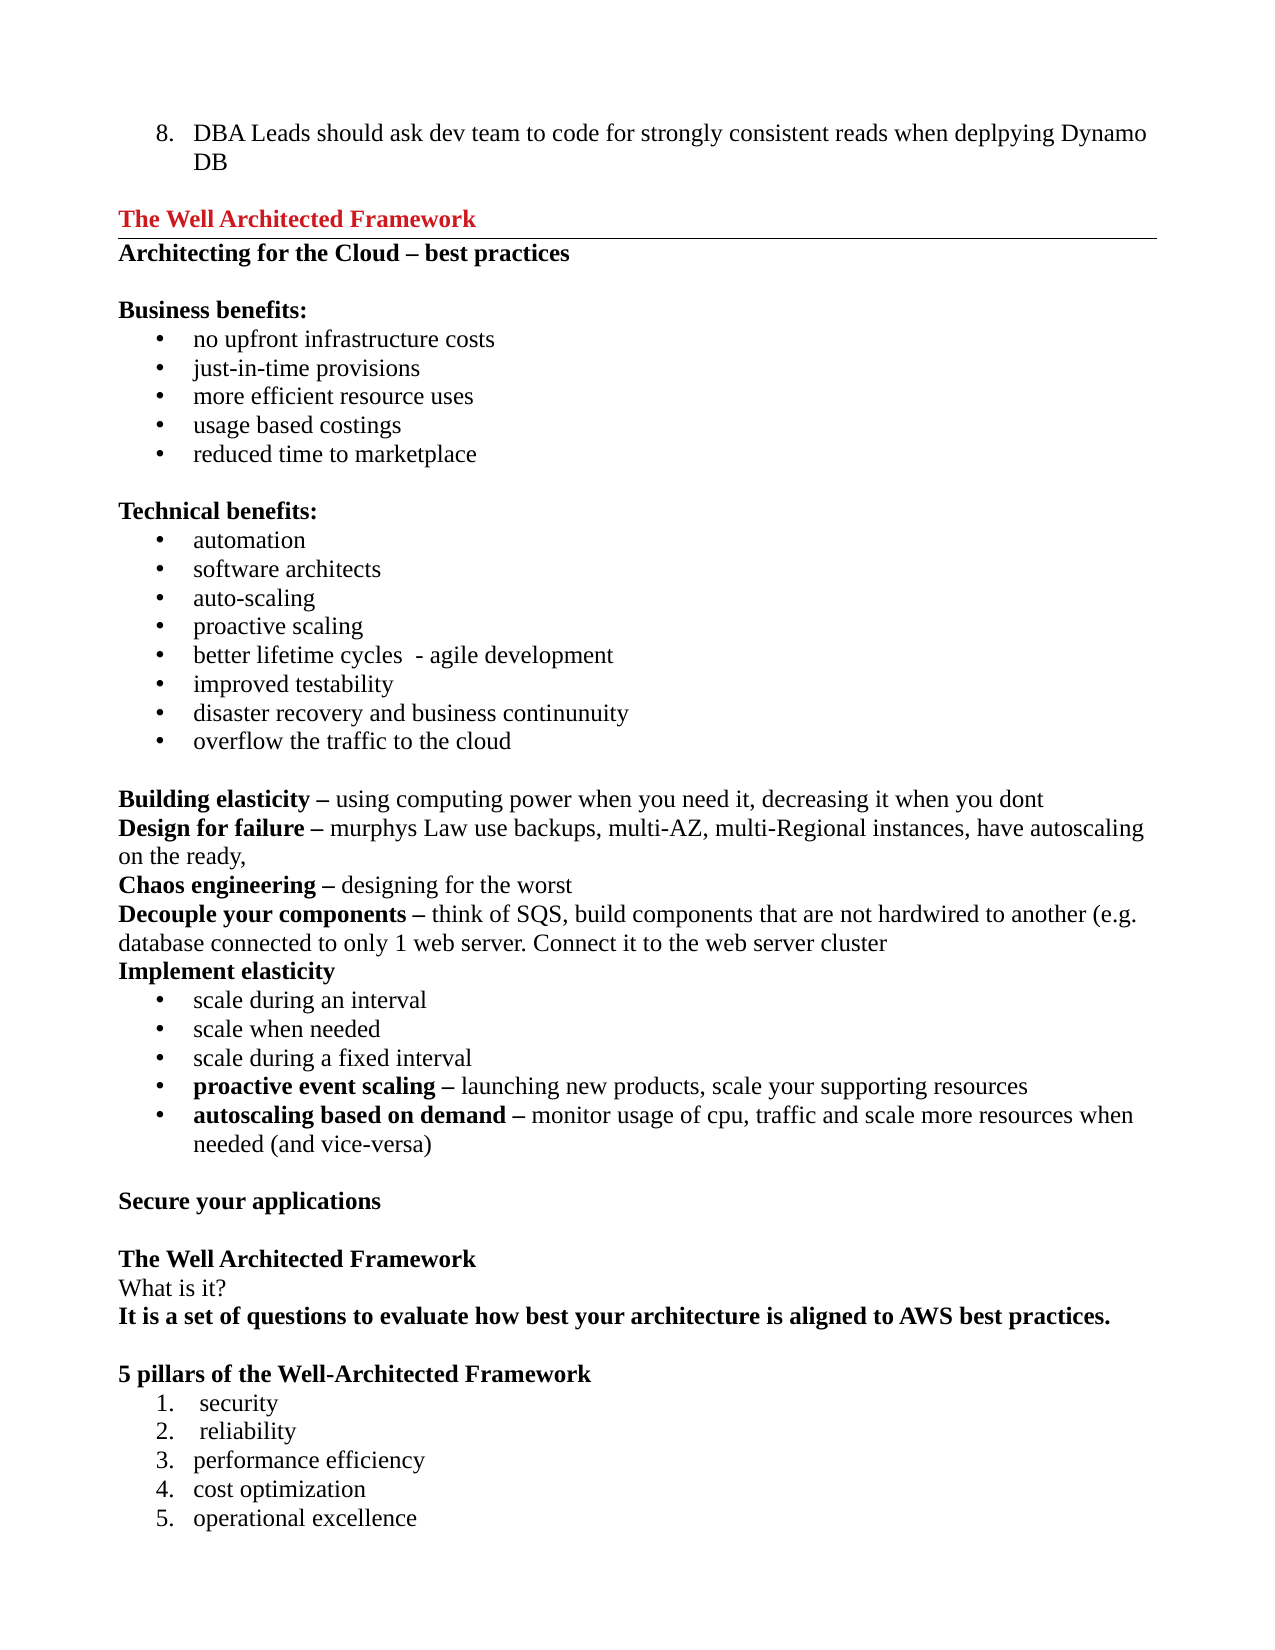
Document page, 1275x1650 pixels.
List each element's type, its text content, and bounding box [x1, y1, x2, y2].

list auto-scaling [156, 583, 1157, 611]
list cost optimization [156, 1474, 1157, 1503]
list proactive event scaling – launching new products, scale your supporting resources [156, 1071, 1157, 1100]
list security [156, 1388, 1157, 1416]
text Architecting for the Cloud – best practices [118, 239, 1157, 266]
list autoscaling based on demand – monitor usage of cpu, traffic and scale more resources when needed (and vice-versa) [156, 1100, 1157, 1158]
text Design for failure – murphys Law use backups, multi-AZ, multi-Regional instances, have autoscaling on the ready, [118, 813, 1157, 870]
text Chaos engineering – designing for the worst [118, 870, 1157, 899]
list reliability [156, 1416, 1157, 1445]
list more efficient resource uses [156, 381, 1157, 410]
list reduced time to marketplace [156, 439, 1157, 468]
text Technical benefits: [118, 496, 1157, 525]
list improved testability [156, 669, 1157, 698]
list better lifetime cycles - agile development [156, 640, 1157, 669]
list no upfront infrastructure costs [156, 324, 1157, 353]
list scale during an interval [156, 985, 1157, 1014]
list operational excellence [156, 1503, 1157, 1531]
text Secure your applications [118, 1186, 1157, 1215]
list software architects [156, 554, 1157, 583]
list proactive scaling [156, 611, 1157, 640]
list performance efficiency [156, 1445, 1157, 1474]
list scale when needed [156, 1014, 1157, 1043]
list just-in-time provisions [156, 353, 1157, 381]
list overflow the traffic to the cloud [156, 726, 1157, 755]
text Building elasticity – using computing power when you need it, decreasing it when you dont [118, 784, 1157, 813]
list scale during a fixed interval [156, 1043, 1157, 1071]
list automation [156, 525, 1157, 554]
text It is a set of questions to evaluate how best your architecture is aligned to AWS best practices. [118, 1301, 1157, 1330]
text 5 pillars of the Well-Architected Framework [118, 1359, 1157, 1388]
list disaster recovery and business continunuity [156, 698, 1157, 726]
text Implement elasticity [118, 956, 1157, 985]
text Business benefits: [118, 295, 1157, 324]
list usage based costings [156, 410, 1157, 439]
text Decouple your components – think of SQS, build components that are not hardwired to another (e.g. database connected to only 1 web server. Connect it to the web server cluster [118, 899, 1157, 956]
text The Well Architected Framework [118, 204, 1157, 238]
text What is it? [118, 1273, 1157, 1301]
text The Well Architected Framework [118, 1244, 1157, 1273]
list DBA Leads should ask dev team to code for strongly consistent reads when deplpying Dynamo DB [156, 118, 1157, 176]
